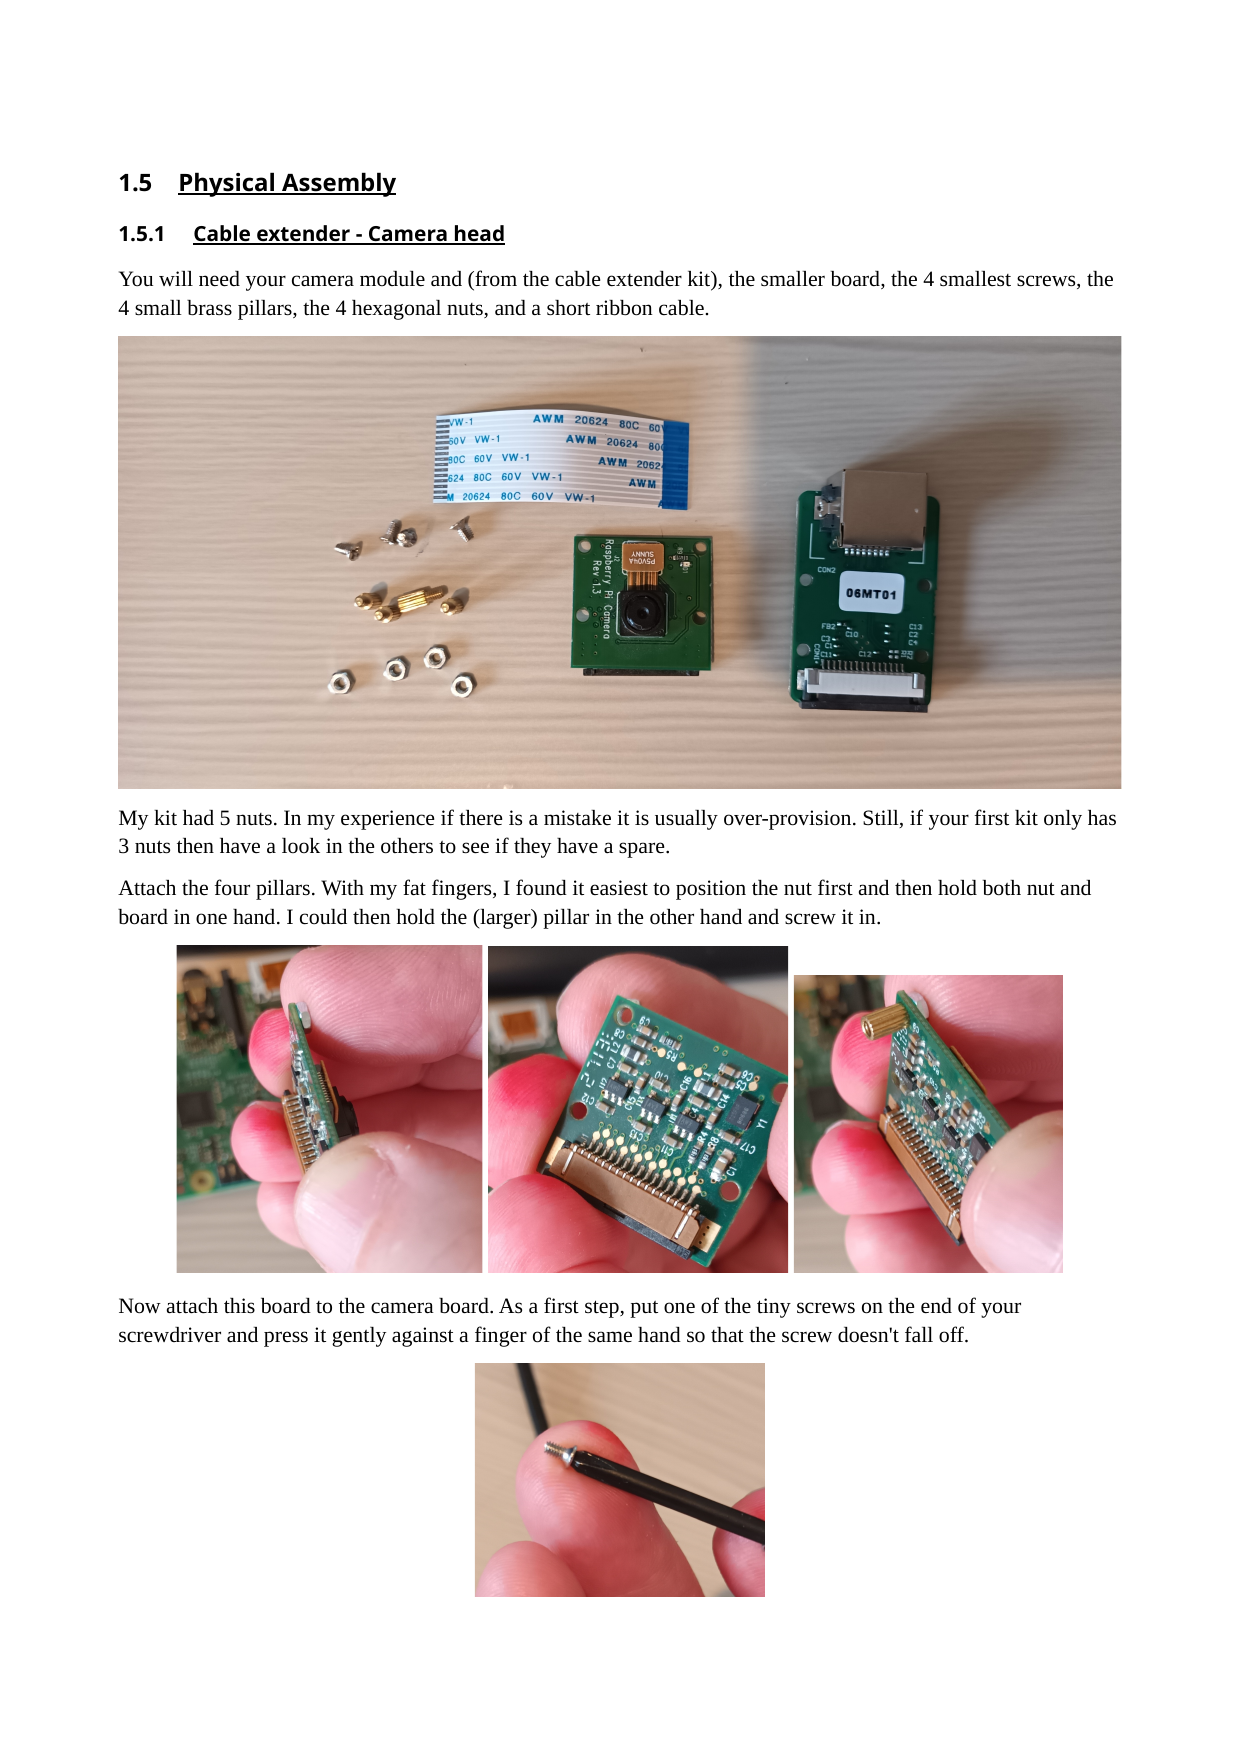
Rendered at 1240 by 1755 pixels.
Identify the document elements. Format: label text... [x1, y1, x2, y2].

subtitle Cable extender - Camera head [118, 219, 1121, 248]
picture [488, 946, 789, 1273]
text You will need your camera module and (from the cable extender kit), the smaller board, the 4 smallest screws, the 4 small brass pillars, the 4 hexagonal nuts, and a short ribbon cable. [118, 266, 1121, 321]
text My kit had 5 nuts. In my experience if there is a mistake it is usually over-provision. Still, if your first kit only has 3 nuts then have a look in the others to see if they have a spare. [118, 804, 1121, 859]
subtitle Physical Assembly [118, 166, 1121, 198]
picture [793, 975, 1063, 1273]
picture [118, 336, 1122, 789]
picture [474, 1363, 765, 1597]
text Attach the four pillars. With my fat fingers, I found it easiest to position the nut first and then hold both nut and board in one hand. I could then hold the (larger) pillar in the other hand and screw it in. [118, 875, 1121, 929]
text Now attach this board to the camera board. As a first step, put one of the tiny screws on the end of your screwdriver and press it gently against a finger of the same hand so that the screw doesn't fall off. [118, 1293, 1121, 1348]
picture [176, 945, 483, 1273]
